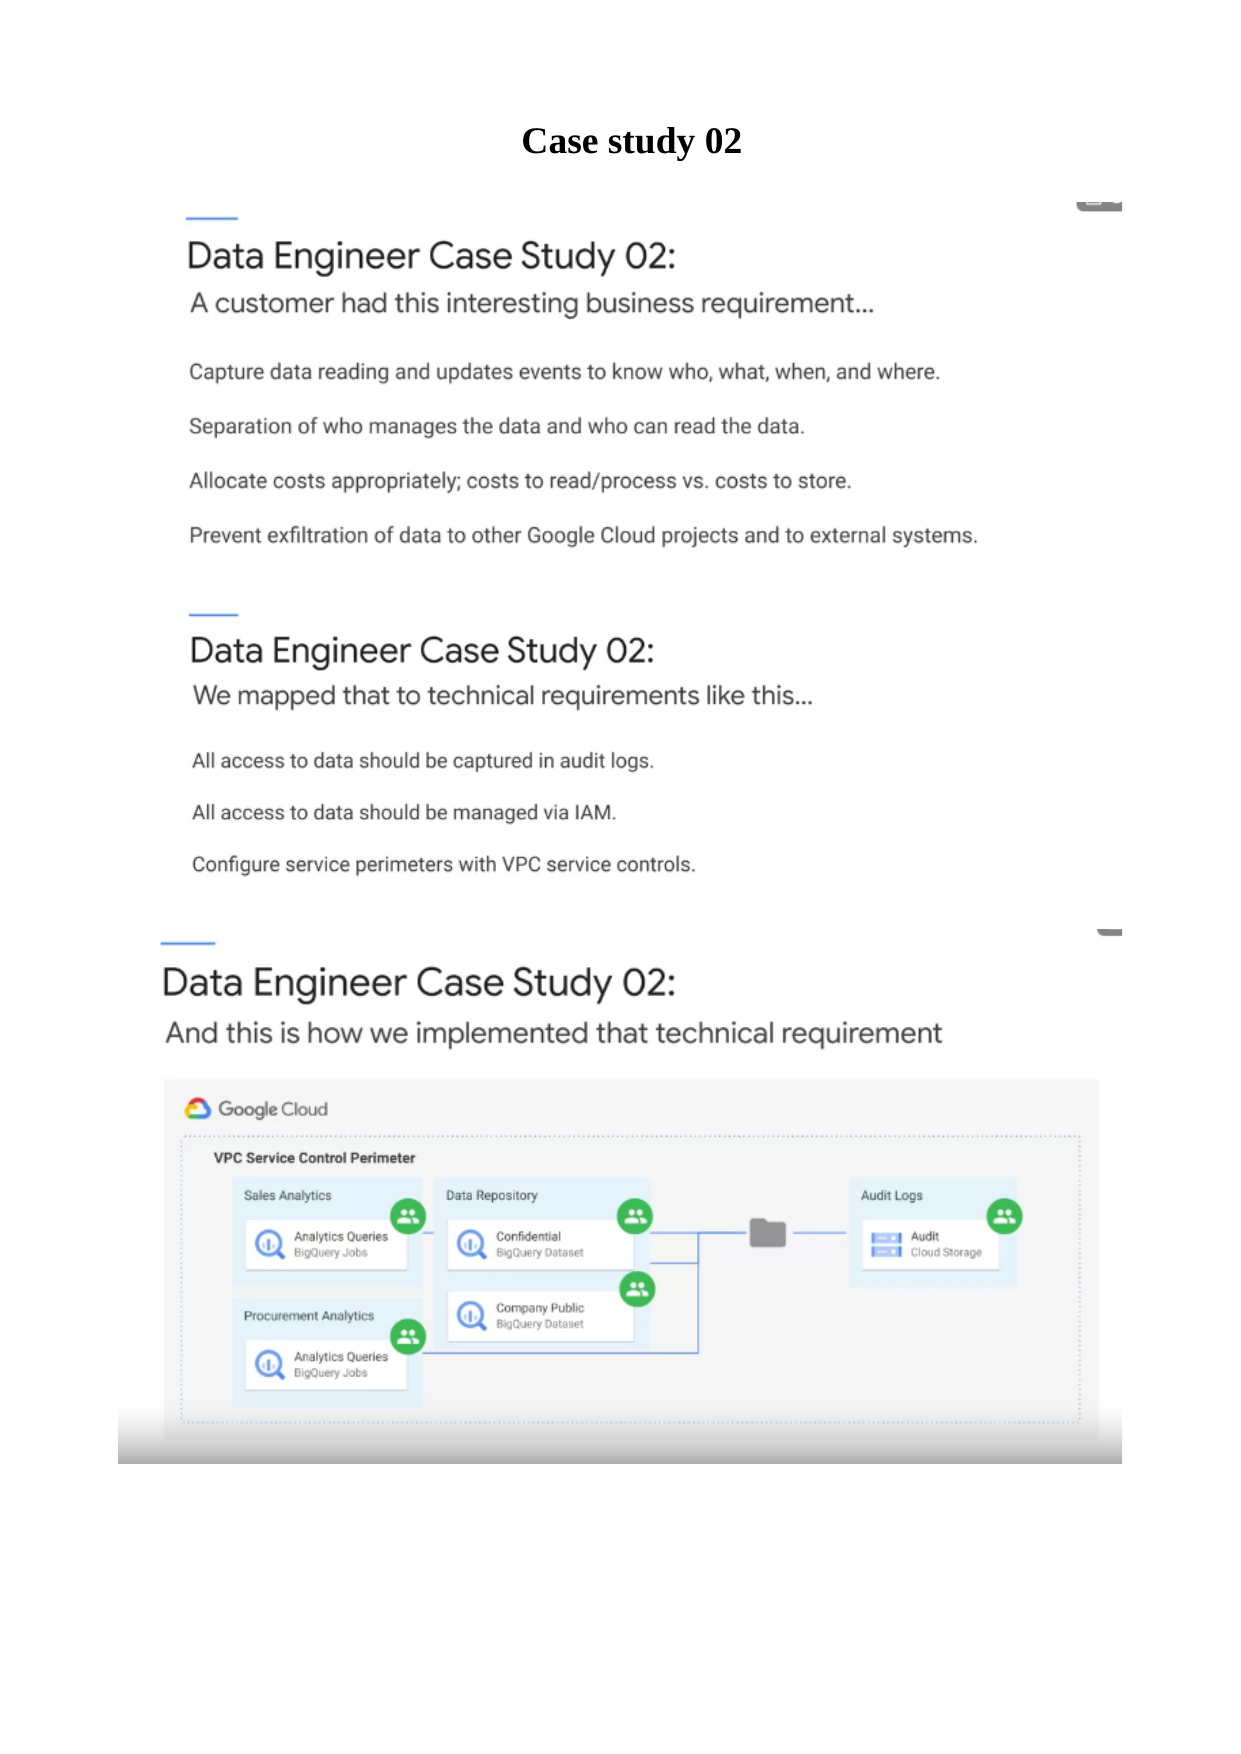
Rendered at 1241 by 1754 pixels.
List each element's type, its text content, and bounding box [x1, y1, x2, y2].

picture [118, 202, 1123, 571]
picture [118, 598, 1123, 901]
picture [118, 929, 1123, 1464]
subtitle Case study 02 [118, 118, 1122, 161]
